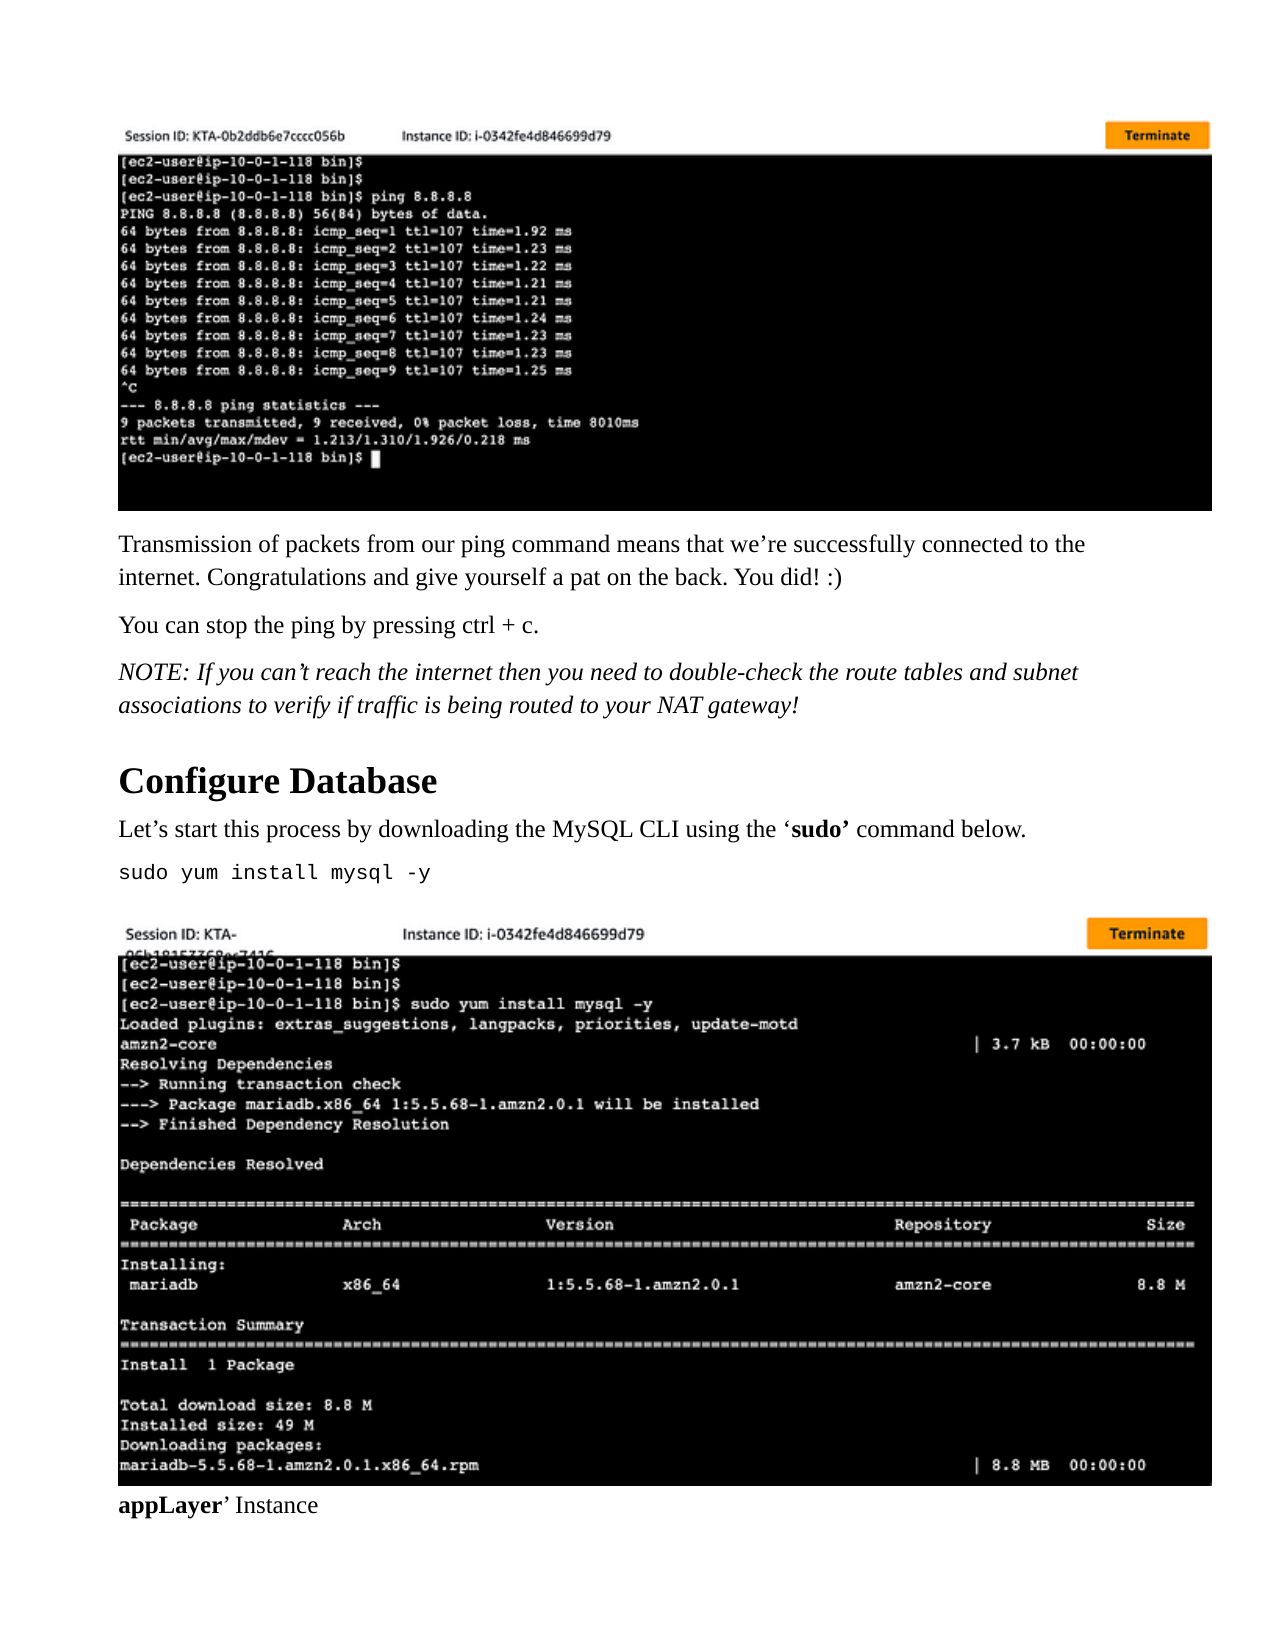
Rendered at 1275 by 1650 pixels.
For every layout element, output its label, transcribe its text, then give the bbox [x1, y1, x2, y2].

subtitle Configure Database [118, 759, 1157, 802]
picture [118, 915, 1212, 1486]
text You can stop the ping by pressing ctrl + c. [118, 610, 1157, 638]
text Let’s start this process by downloading the MySQL CLI using the ‘sudo’ command below. [118, 814, 1157, 843]
text appLayer’ Instance [118, 1490, 1157, 1518]
text sudo yum install mysql -y [118, 862, 1157, 886]
text NOTE: If you can’t reach the internet then you need to double-check the route tables and subnet associations to verify if traffic is being routed to your NAT gateway! [118, 657, 1157, 719]
text Transmission of packets from our ping command means that we’re successfully connected to the internet. Congratulations and give yourself a pat on the back. You did! :) [118, 529, 1157, 591]
picture [118, 118, 1212, 511]
